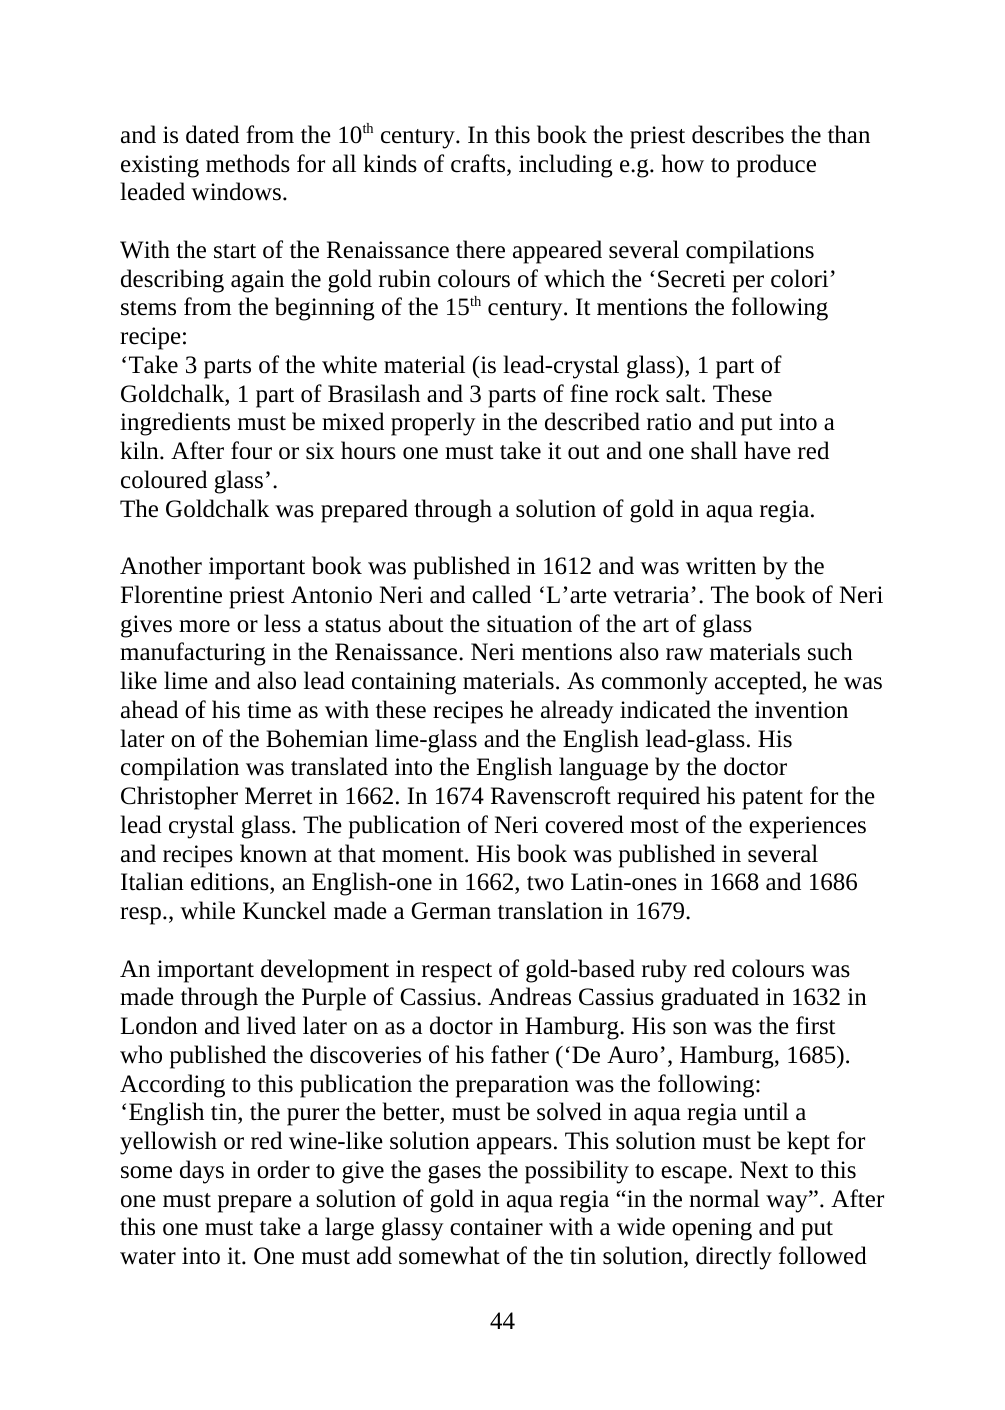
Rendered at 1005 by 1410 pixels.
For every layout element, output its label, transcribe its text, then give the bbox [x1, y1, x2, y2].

text Another important book was published in 1612 and was written by the Florentine priest Antonio Neri and called ‘L’arte vetraria’. The book of Neri gives more or less a status about the situation of the art of glass manufacturing in the Renaissance. Neri mentions also raw materials such like lime and also lead containing materials. As commonly accepted, he was ahead of his time as with these recipes he already indicated the invention later on of the Bohemian lime-glass and the English lead-glass. His compilation was translated into the English language by the doctor Christopher Merret in 1662. In 1674 Ravenscroft required his patent for the lead crystal glass. The publication of Neri covered most of the experiences and recipes known at that moment. His book was published in several Italian editions, an English-one in 1662, two Latin-ones in 1668 and 1686 resp., while Kunckel made a German translation in 1679. [120, 551, 885, 925]
text ‘English tin, the purer the better, must be solved in aqua regia until a yellowish or red wine-like solution appears. This solution must be kept for some days in order to give the gases the possibility to escape. Next to this one must prepare a solution of gold in aqua regia “in the normal way”. After this one must take a large glassy container with a wide opening and put water into it. One must add somewhat of the tin solution, directly followed [120, 1097, 885, 1270]
text With the start of the Renaissance there appeared several compilations describing again the gold rubin colours of which the ‘Secreti per colori’ stems from the beginning of the 15th century. It mentions the following recipe: [120, 235, 885, 350]
text ‘Take 3 parts of the white material (is lead-crystal glass), 1 part of Goldchalk, 1 part of Brasilash and 3 parts of fine rock salt. These ingredients must be mixed properly in the described ratio and put into a kiln. After four or six hours one must take it out and one shall have red coloured glass’. [120, 350, 885, 494]
text and is dated from the 10th century. In this book the priest describes the than existing methods for all kinds of crafts, including e.g. how to produce leaded windows. [120, 120, 885, 206]
text According to this publication the preparation was the following: [120, 1069, 885, 1097]
text An important development in respect of gold-based ruby red colours was made through the Purple of Cassius. Andreas Cassius graduated in 1632 in London and lived later on as a doctor in Hamburg. His son was the first who published the discoveries of his father (‘De Auro’, Hamburg, 1685). [120, 954, 885, 1069]
text The Goldchalk was prepared through a solution of gold in aqua regia. [120, 494, 885, 522]
